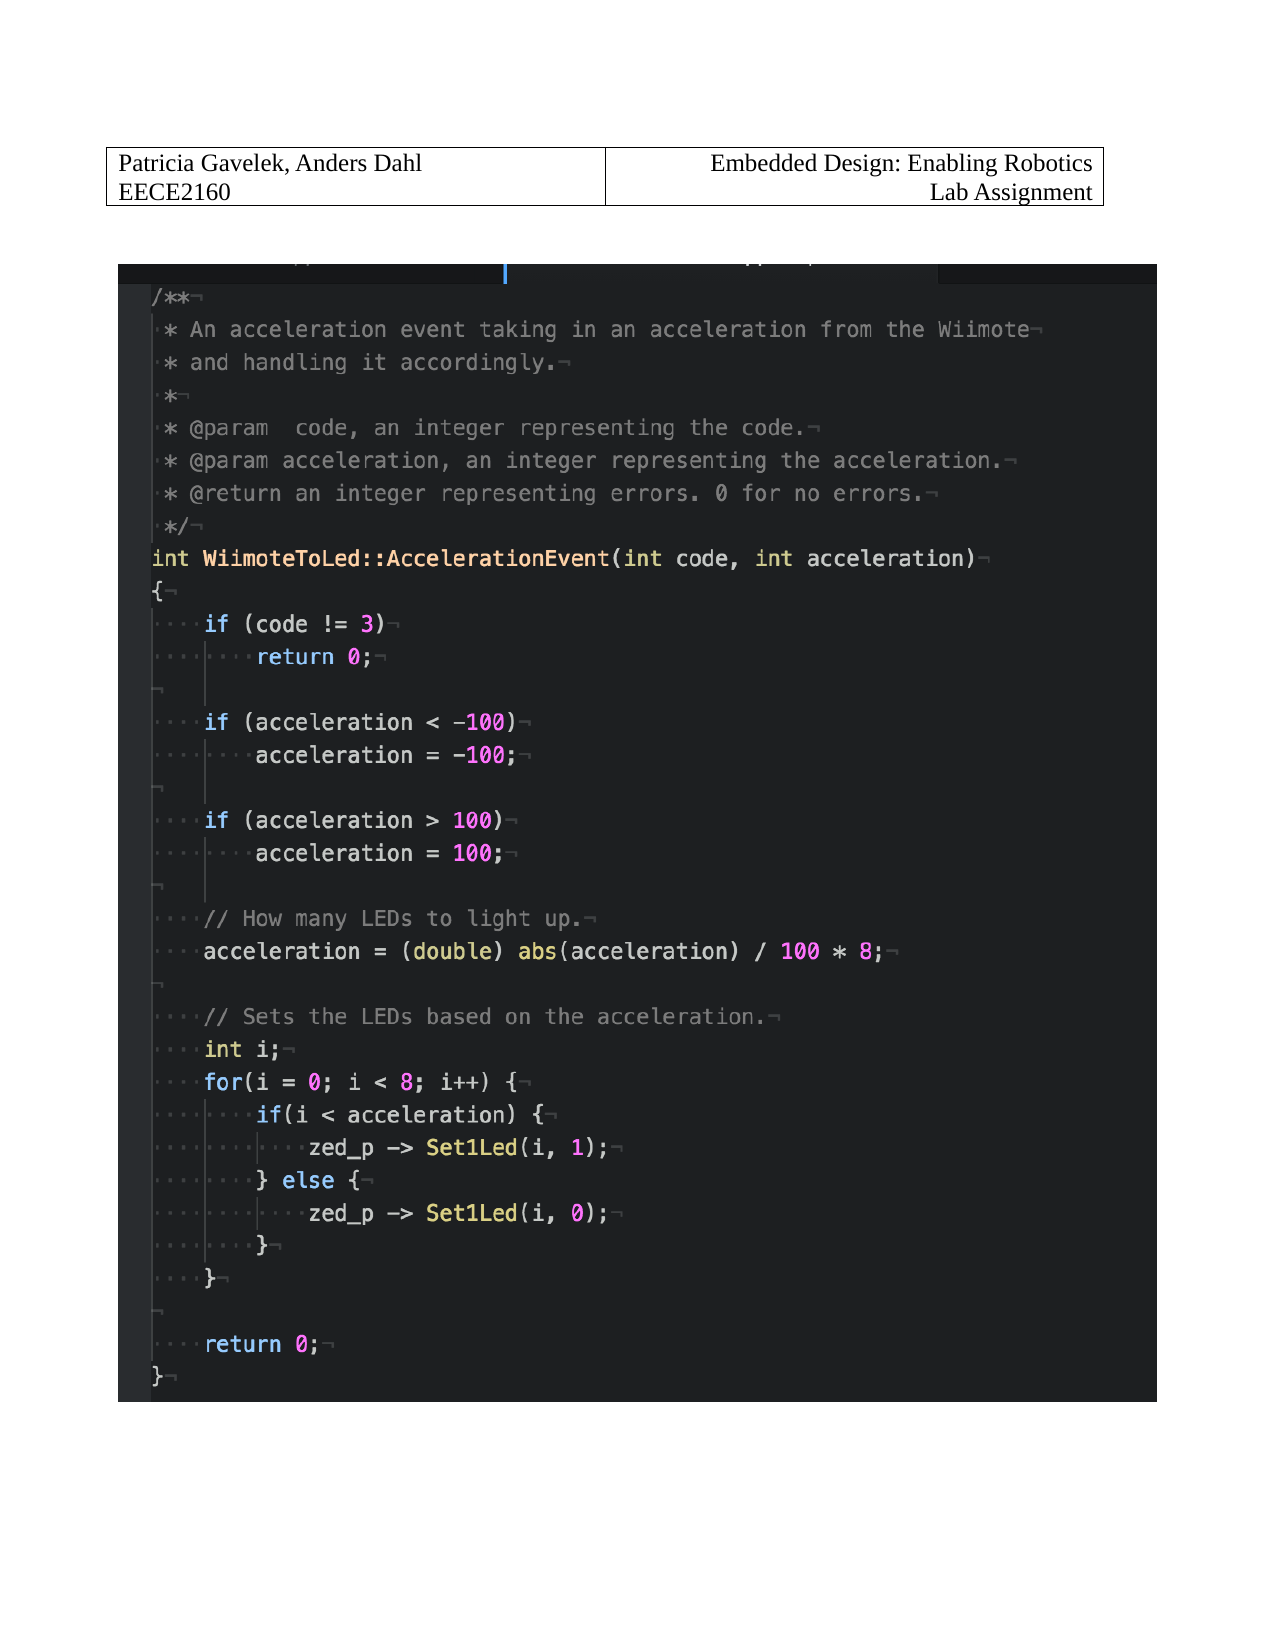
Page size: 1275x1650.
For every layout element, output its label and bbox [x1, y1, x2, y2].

picture [118, 264, 1157, 1402]
